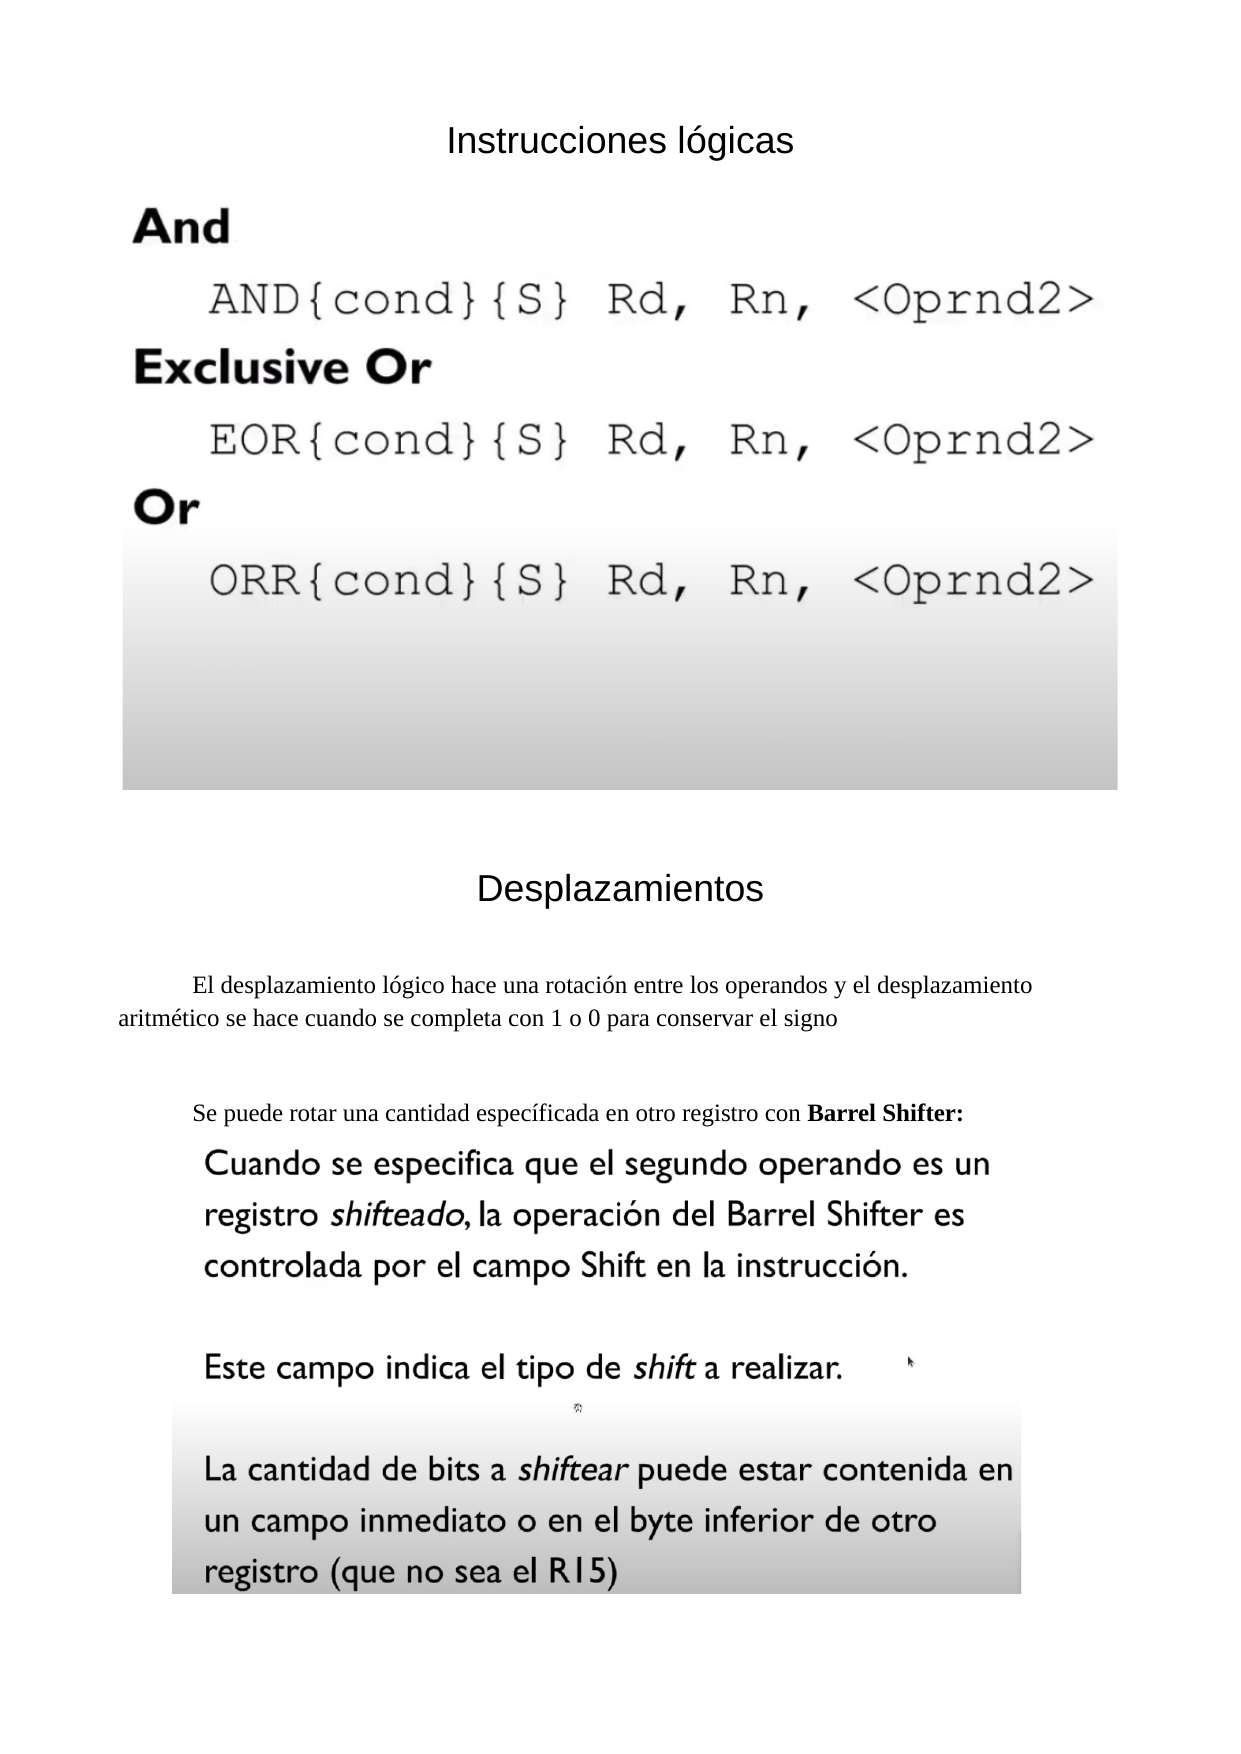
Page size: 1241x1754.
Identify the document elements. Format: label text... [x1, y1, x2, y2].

subtitle Desplazamientos [118, 867, 1122, 910]
picture [172, 1142, 1022, 1594]
picture [122, 191, 1118, 790]
subtitle Instrucciones lógicas [118, 118, 1122, 161]
text Se puede rotar una cantidad específicada en otro registro con Barrel Shifter: [118, 1098, 1122, 1127]
text El desplazamiento lógico hace una rotación entre los operandos y el desplazamiento aritmético se hace cuando se completa con 1 o 0 para conservar el signo [118, 970, 1122, 1032]
